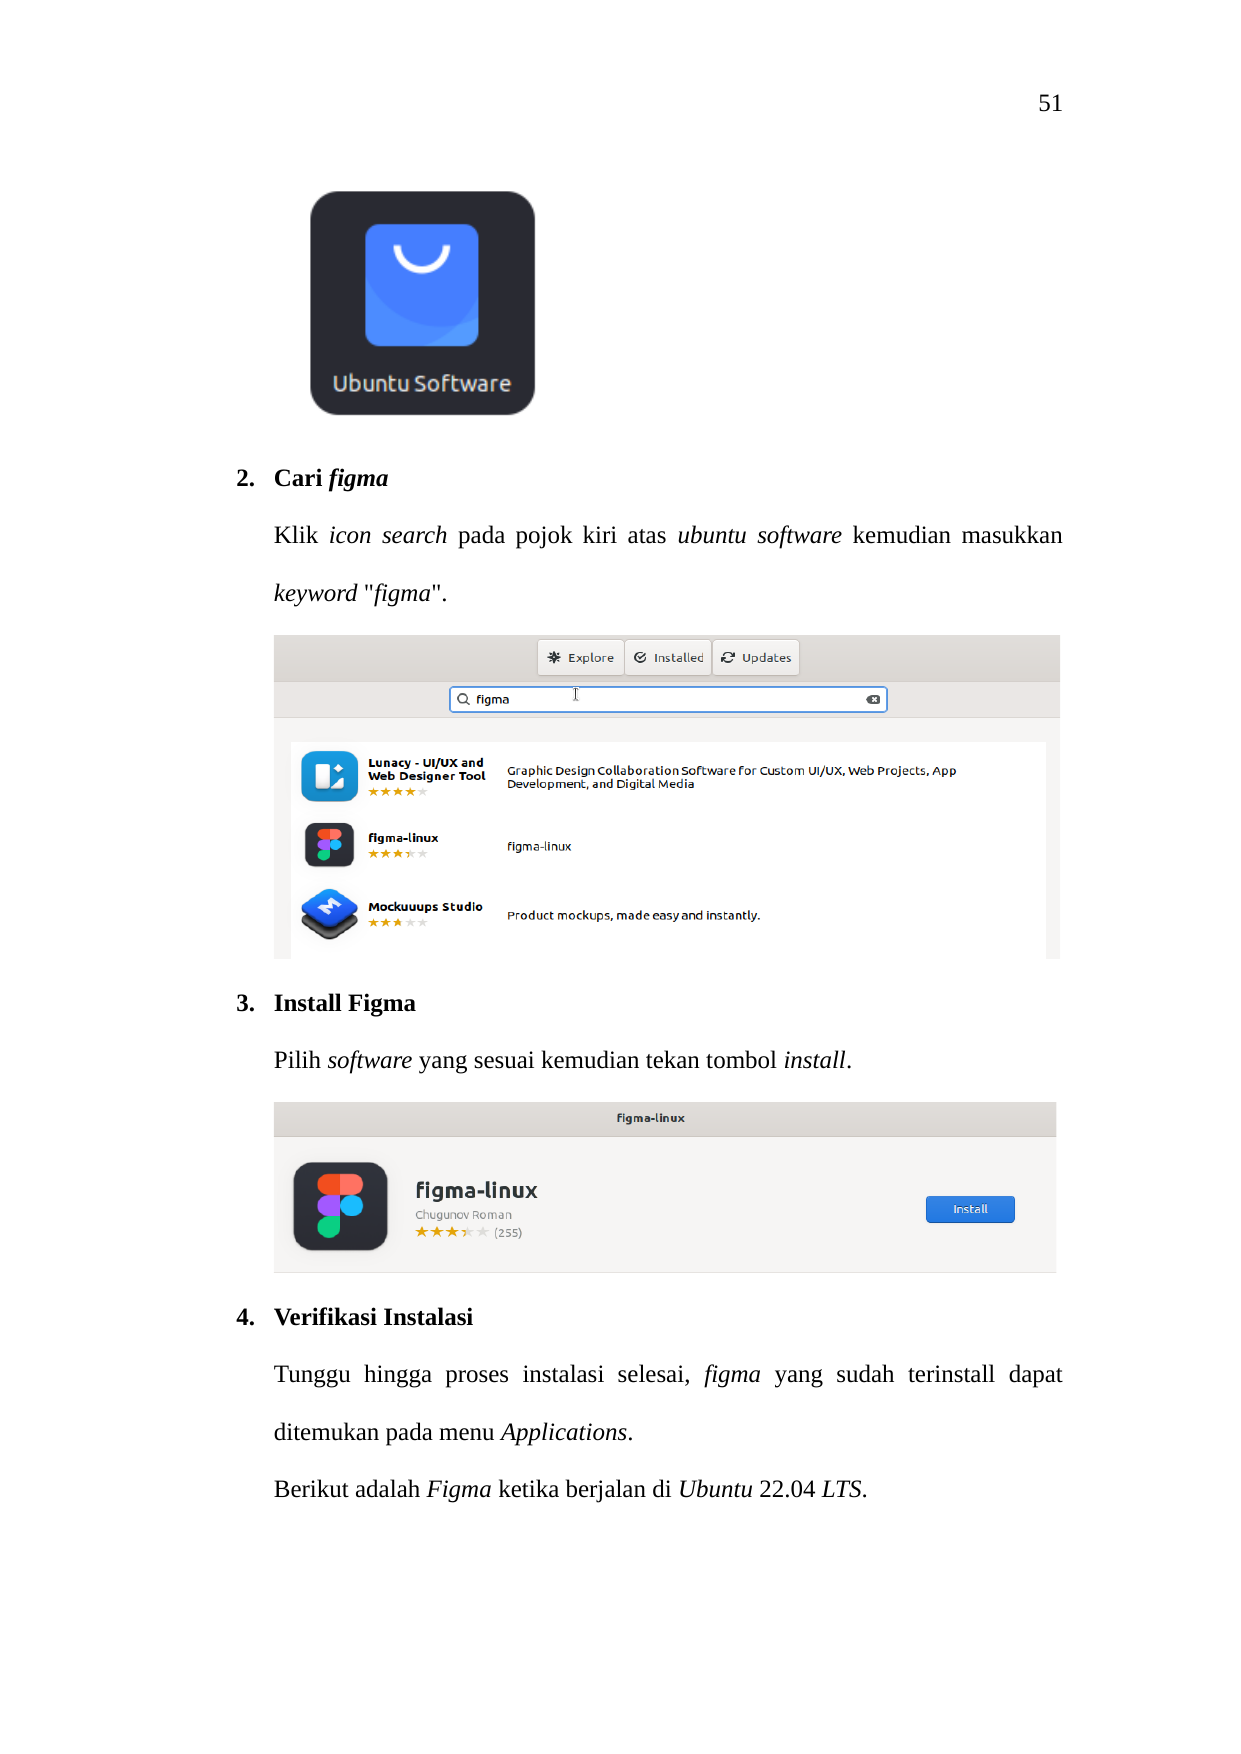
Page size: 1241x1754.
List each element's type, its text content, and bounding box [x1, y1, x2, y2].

picture [273, 635, 1061, 959]
list Pilih software yang sesuai kemudian tekan tombol install. [236, 1045, 1063, 1074]
list Verifikasi Instalasi [236, 1302, 1063, 1330]
list Install Figma [236, 988, 1063, 1017]
list Berikut adalah Figma ketika berjalan di Ubuntu 22.04 LTS. [236, 1474, 1063, 1503]
list Cari figma [236, 463, 1063, 492]
list Klik icon search pada pojok kiri atas ubuntu software kemudian masukkan keyword "figma". [236, 520, 1063, 607]
picture [273, 165, 576, 434]
list Tunggu hingga proses instalasi selesai, figma yang sudah terinstall dapat ditemukan pada menu Applications. [236, 1359, 1063, 1445]
picture [273, 1102, 1057, 1273]
